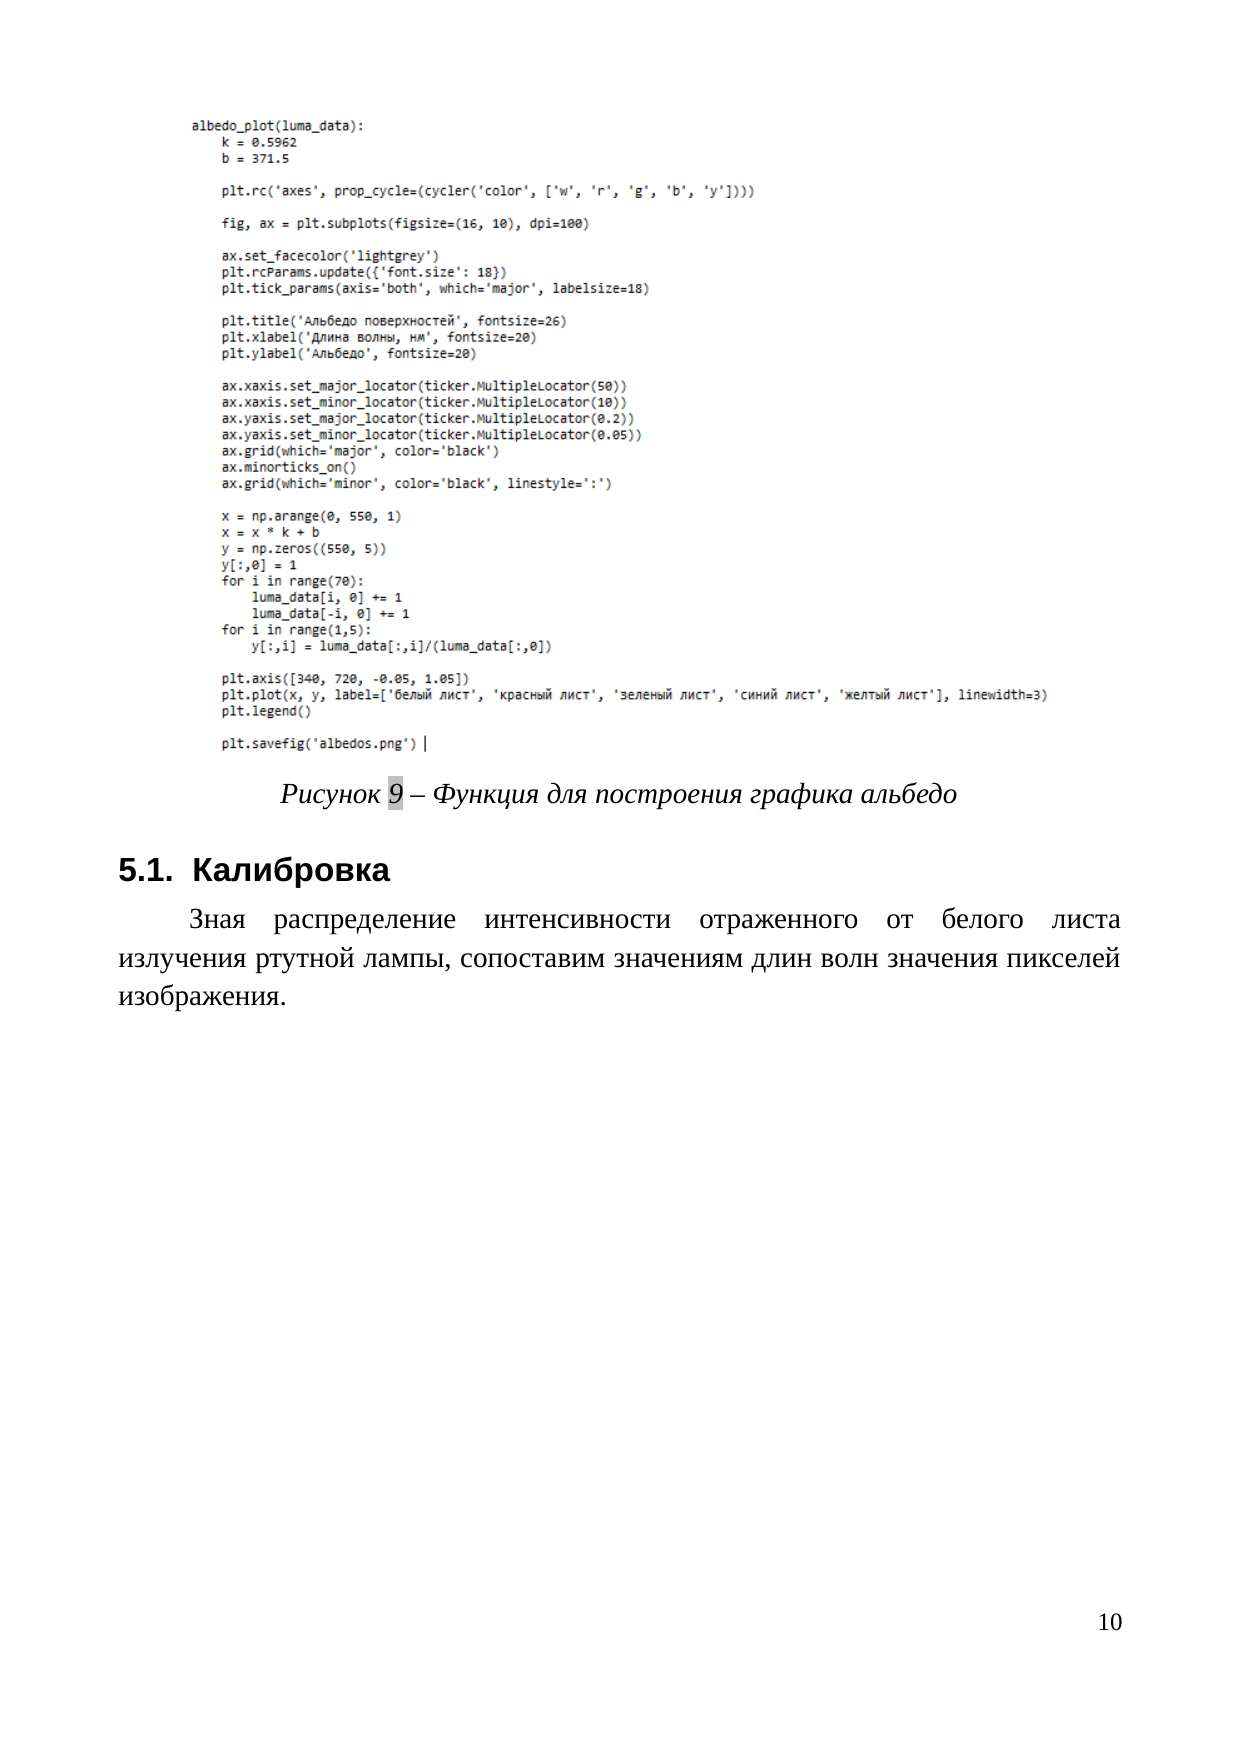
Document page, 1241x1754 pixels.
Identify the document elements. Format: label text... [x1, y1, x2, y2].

subtitle Калибровка [118, 850, 1122, 889]
text Зная распределение интенсивности отраженного от белого листа излучения ртутной лампы, сопоставим значениям длин волн значения пикселей изображения. [118, 901, 1122, 1012]
picture [188, 118, 1052, 757]
text Рисунок 9 – Функция для построения графика альбедо [118, 776, 1122, 810]
